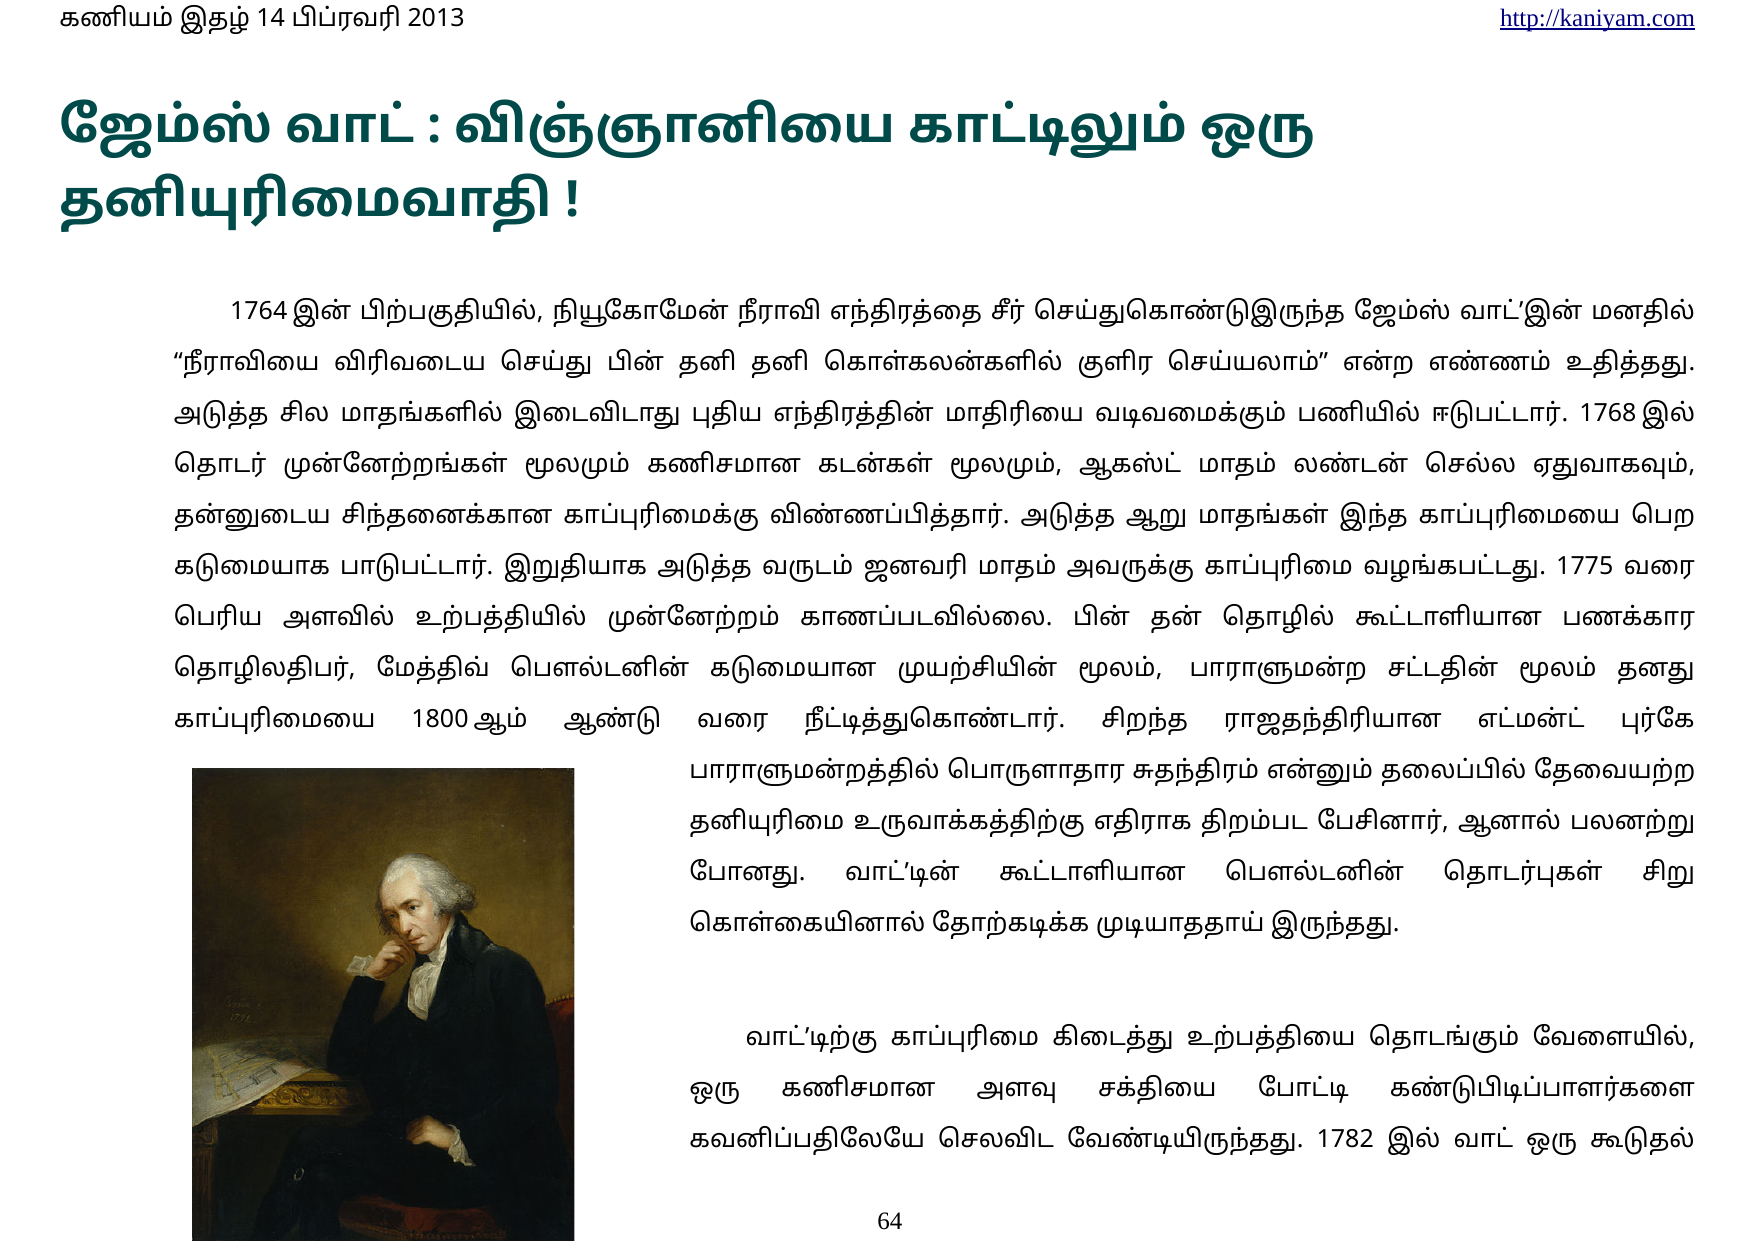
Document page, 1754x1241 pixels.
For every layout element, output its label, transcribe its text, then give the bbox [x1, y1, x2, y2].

text 1764இன் பிற்பகுதியில், நியூகோமேன் நீராவி எந்திரத்தை சீர் செய்துகொண்டுஇருந்த ஜேம்ஸ் வாட்’இன் மனதில் “நீராவியை விரிவடைய செய்து பின் தனி தனி கொள்கலன்களில் குளிர செய்யலாம்” என்ற எண்ணம் உதித்தது. அடுத்த சில மாதங்களில் இடைவிடாது புதிய எந்திரத்தின் மாதிரியை வடிவமைக்கும் பணியில் ஈடுபட்டார். 1768இல் தொடர் முன்னேற்றங்கள் மூலமும் கணிசமான கடன்கள் மூலமும், ஆகஸ்ட் மாதம் லண்டன் செல்ல ஏதுவாகவும், தன்னுடைய சிந்தனைக்கான காப்புரிமைக்கு விண்ணப்பித்தார். அடுத்த ஆறு மாதங்கள் இந்த காப்புரிமையை பெற கடுமையாக பாடுபட்டார். இறுதியாக அடுத்த வருடம் ஜனவரி மாதம் அவருக்கு காப்புரிமை வழங்கபட்டது. 1775 வரை பெரிய அளவில் உற்பத்தியில் முன்னேற்றம் காணப்படவில்லை. பின் தன் தொழில் கூட்டாளியான பணக்கார தொழிலதிபர், மேத்திவ் பௌல்டனின் கடுமையான முயற்சியின் மூலம், பாராளுமன்ற சட்டதின் மூலம் தனது காப்புரிமையை 1800ஆம் ஆண்டு வரை நீட்டித்துகொண்டார். சிறந்த ராஜதந்திரியான எட்மன்ட் புர்கே பாராளுமன்றத்தில் பொருளாதார சுதந்திரம் என்னும் தலைப்பில் தேவையற்ற தனியுரிமை உருவாக்கத்திற்கு எதிராக திறம்பட பேசினார், ஆனால் பலனற்று போனது. வாட்’டின் கூட்டாளியான பௌல்டனின் தொடர்புகள் சிறு கொள்கையினால் தோற்கடிக்க முடியாததாய் இருந்தது. [174, 292, 1695, 939]
text வாட்’டிற்கு காப்புரிமை கிடைத்து உற்பத்தியை தொடங்கும் வேளையில், ஒரு கணிசமான அளவு சக்தியை போட்டி கண்டுபிடிப்பாளர்களை கவனிப்பதிலேயே செலவிட வேண்டியிருந்தது. 1782 இல் வாட் ஒரு கூடுதல் [575, 1018, 1695, 1155]
subtitle ஜேம்ஸ் வாட் : விஞ்ஞானியை காட்டிலும் ஒரு தனியுரிமைவாதி ! [59, 89, 1695, 237]
picture [192, 768, 575, 1241]
